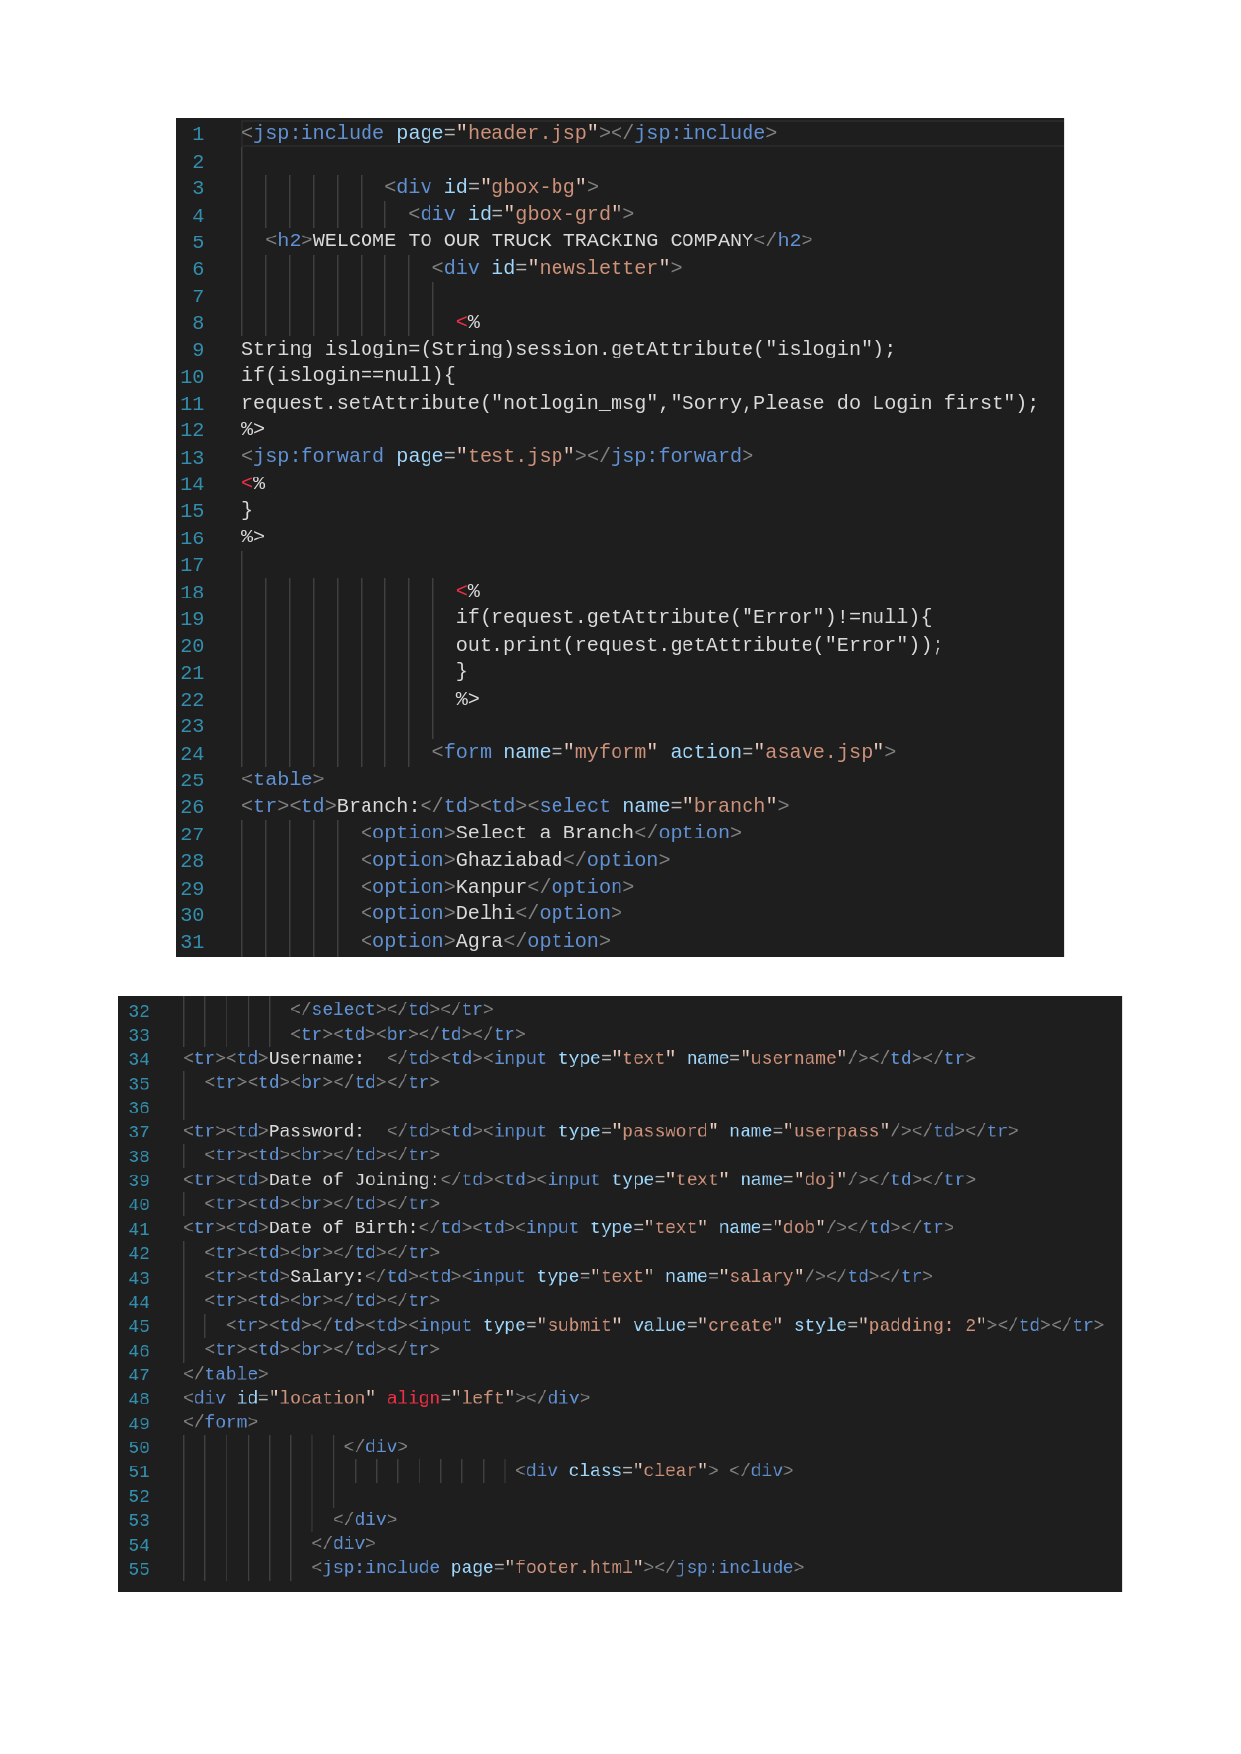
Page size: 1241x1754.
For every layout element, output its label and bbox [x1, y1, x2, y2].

picture [176, 118, 1065, 957]
picture [118, 996, 1123, 1592]
